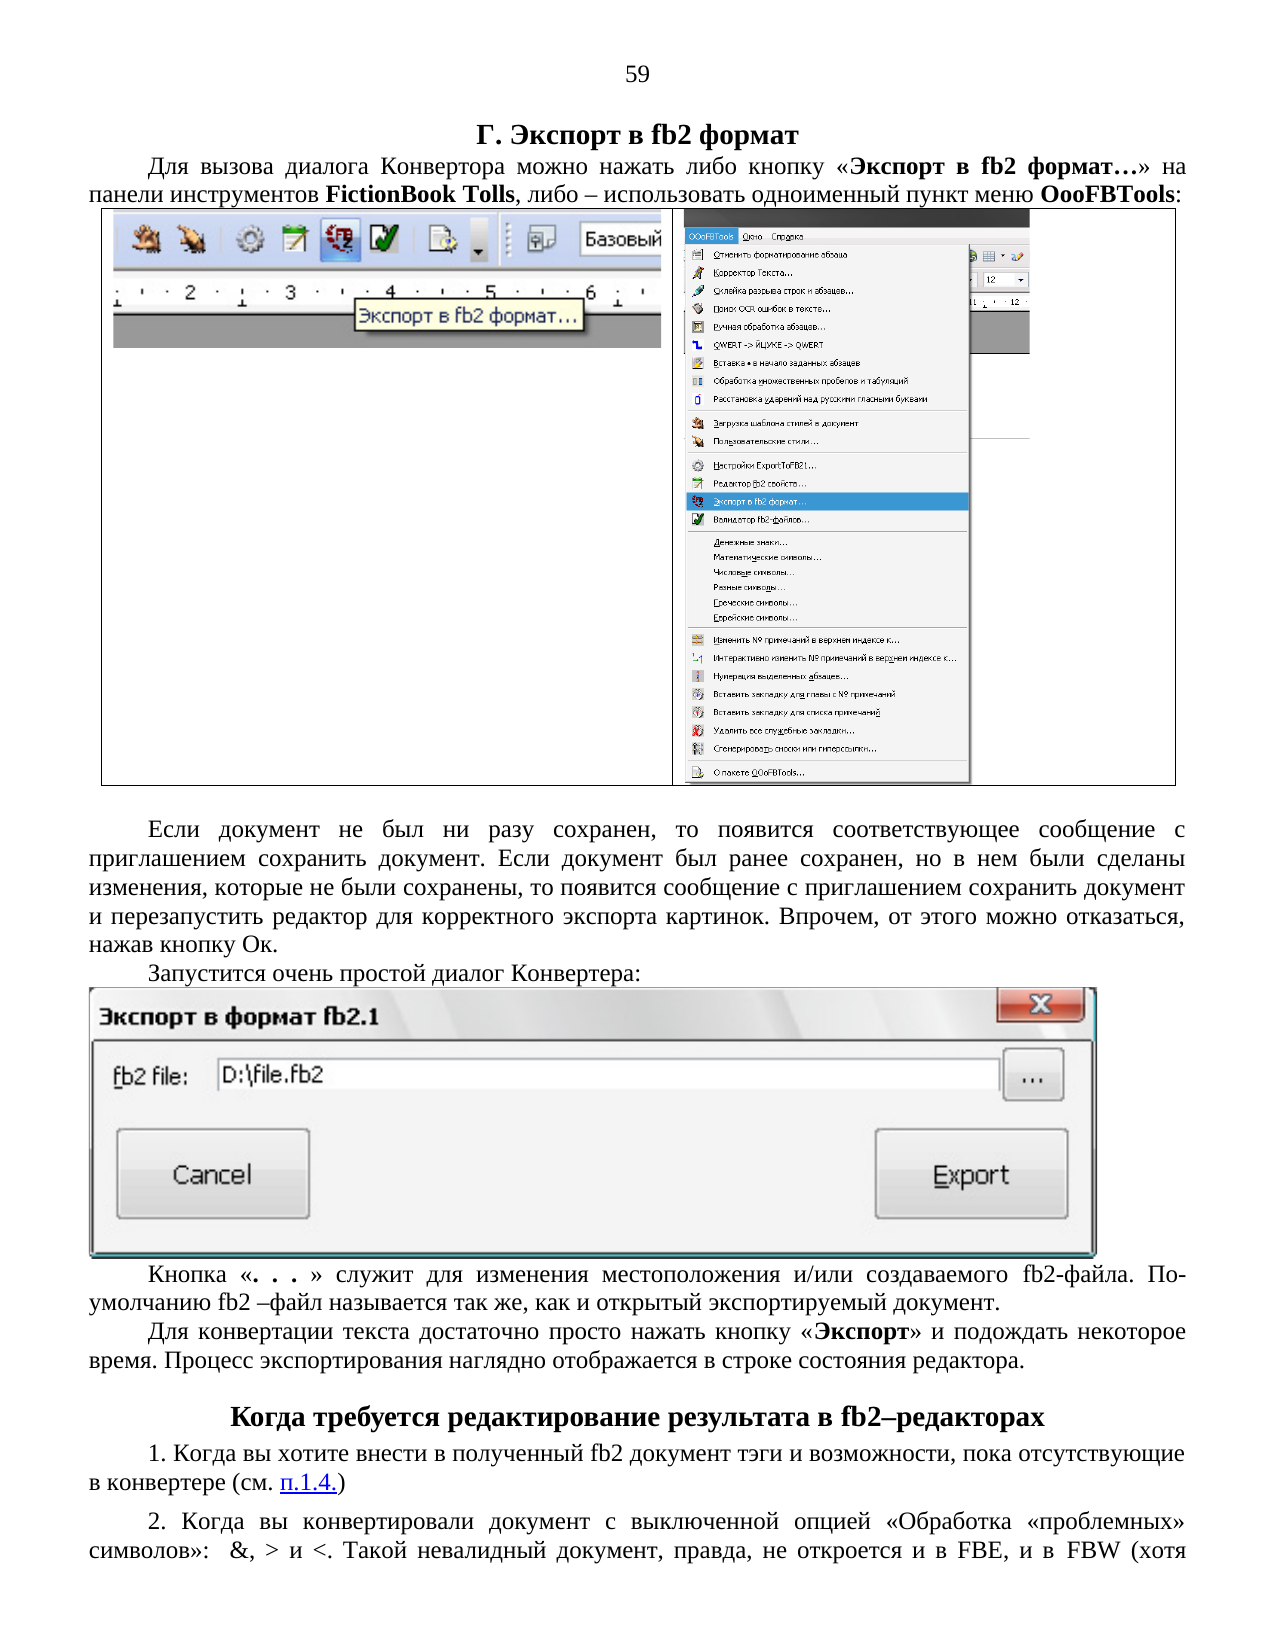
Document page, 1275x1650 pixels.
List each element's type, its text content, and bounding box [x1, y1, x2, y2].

text Для конвертации текста достаточно просто нажать кнопку «Экспорт» и подождать некоторое время. Процесс экспортирования наглядно отображается в строке состояния редактора. [89, 1316, 1186, 1374]
text 2. Когда вы конвертировали документ с выключенной опцией «Обработка «проблемных» символов»: &, > и <. Такой невалидный документ, правда, не откроется и в FBE, и в FBW (хотя [89, 1506, 1186, 1564]
text Для вызова диалога Конвертора можно нажать либо кнопку «Экспорт в fb2 формат…» на панели инструментов FictionBook Tolls, либо – использовать одноименный пункт меню OooFBTools: [89, 151, 1186, 208]
text 1. Когда вы хотите внести в полученный fb2 документ тэги и возможности, пока отсутствующие в конвертере (см. п.1.4.) [89, 1438, 1186, 1496]
picture [88, 987, 1098, 1259]
picture [113, 209, 662, 348]
table_header [102, 209, 672, 785]
text Запустится очень простой диалог Конвертера: [89, 958, 1186, 987]
text Кнопка «. . . » служит для изменения местоположения и/или создаваемого fb2-файла. По-умолчанию fb2 –файл называется так же, как и открытый экспортируемый документ. [89, 1259, 1186, 1316]
table_header [673, 209, 683, 785]
picture [683, 209, 1030, 785]
subtitle Когда требуется редактирование результата в fb2–редакторах [89, 1399, 1186, 1432]
table_header [1030, 209, 1175, 785]
subtitle Г. Экспорт в fb2 формат [89, 117, 1186, 151]
text Если документ не был ни разу сохранен, то появится соответствующее сообщение с приглашением сохранить документ. Если документ был ранее сохранен, но в нем были сделаны изменения, которые не были сохранены, то появится сообщение с приглашением сохранить документ и перезапустить редактор для корректного экспорта картинок. Впрочем, от этого можно отказаться, нажав кнопку Ок. [89, 814, 1186, 958]
